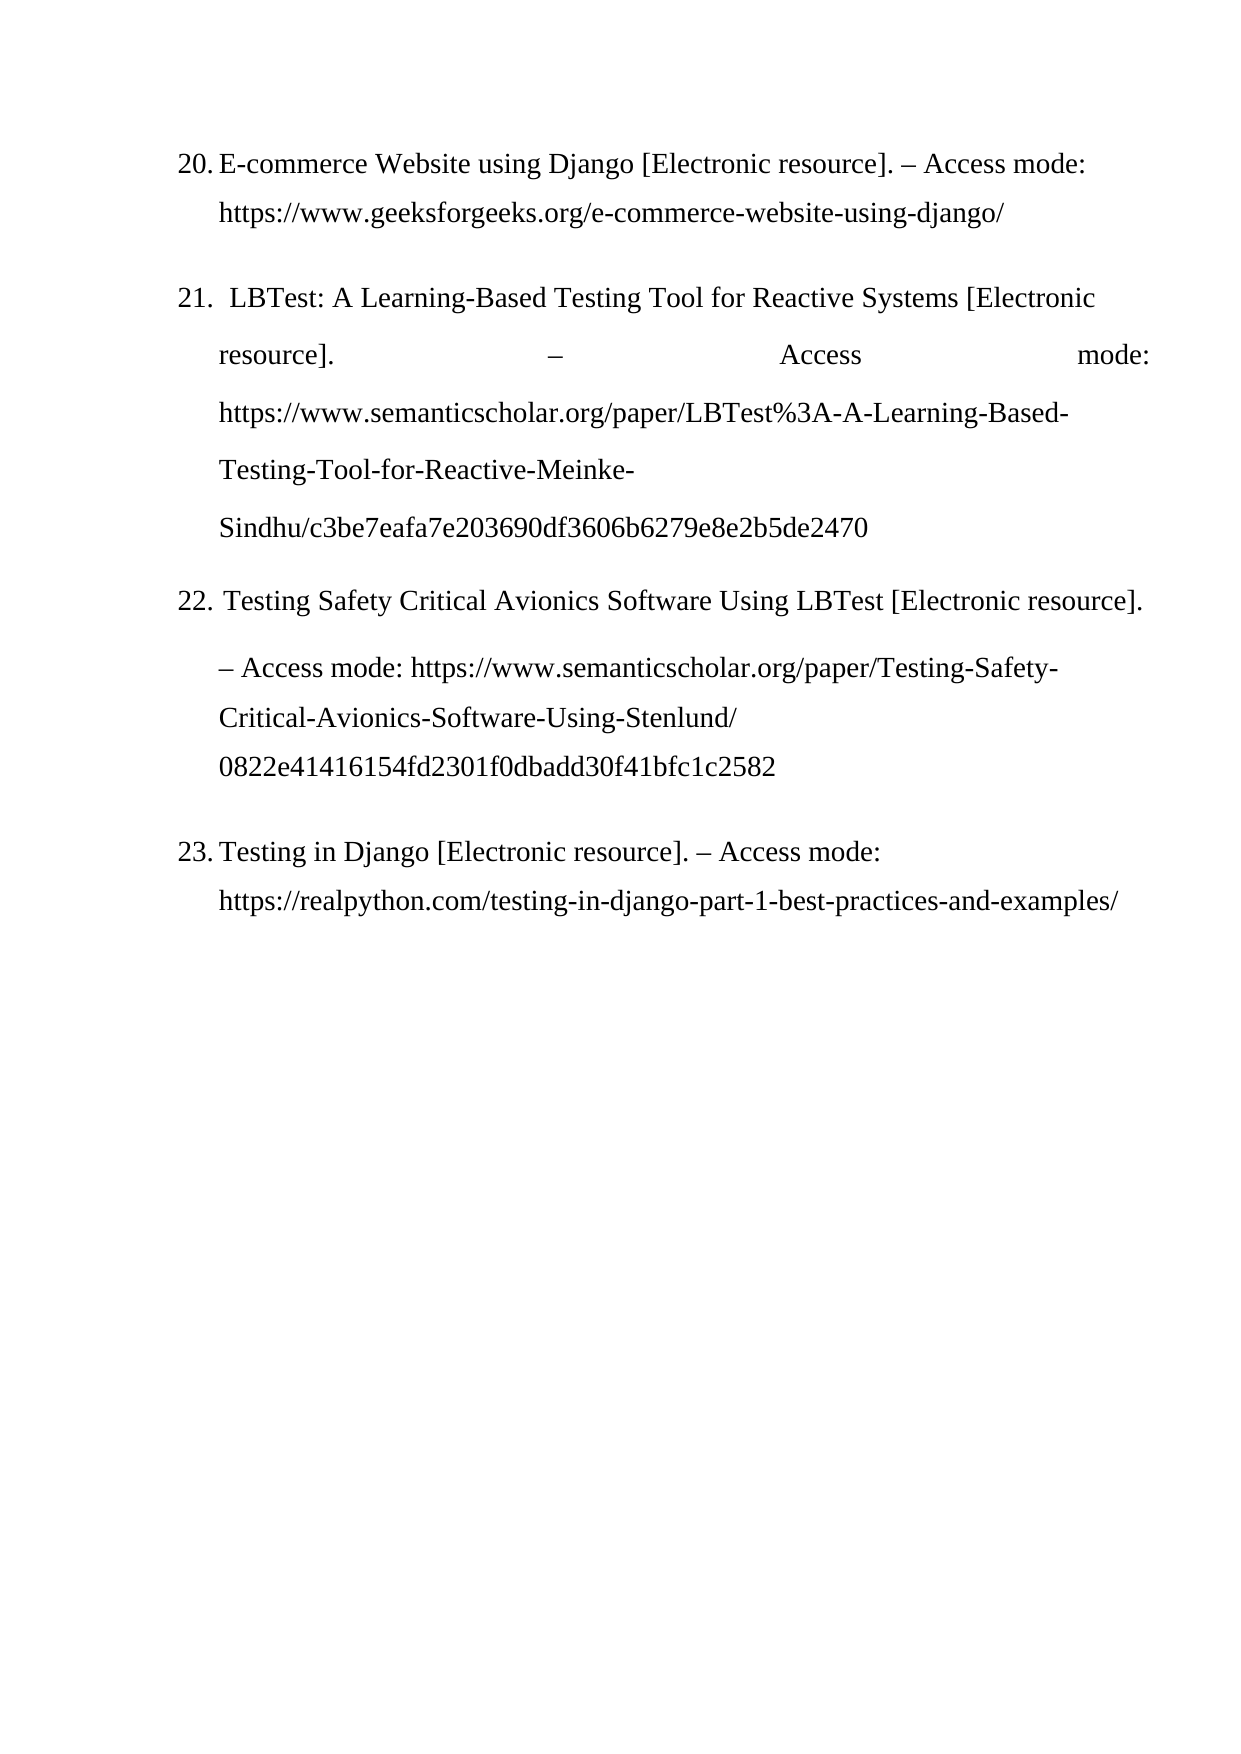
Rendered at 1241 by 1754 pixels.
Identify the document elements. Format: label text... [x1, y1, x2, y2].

text Sindhu/c3be7eafa7e203690df3606b6279e8e2b5de2470 [219, 510, 1152, 544]
text resource]. – Access mode: [219, 337, 1152, 371]
text Testing-Tool-for-Reactive-Meinke- [219, 452, 1152, 486]
list LBTest: A Learning-Based Testing Tool for Reactive Systems [Electronic [177, 280, 1152, 313]
text https://www.semanticscholar.org/paper/LBTest%3A-A-Learning-Based- [219, 395, 1152, 428]
list Testing Safety Critical Avionics Software Using LBTest [Electronic resource]. [177, 583, 1152, 617]
list E-commerce Website using Django [Electronic resource]. – Access mode: https://www.geeksforgeeks.org/e-commerce-website-using-django/ [177, 147, 1152, 229]
text – Access mode: https://www.semanticscholar.org/paper/Testing-Safety-Critical-Avionics-Software-Using-Stenlund/0822e41416154fd2301f0dbadd30f41bfc1c2582 [219, 651, 1152, 783]
list Testing in Django [Electronic resource]. – Access mode: https://realpython.com/testing-in-django-part-1-best-practices-and-examples/ [177, 834, 1152, 917]
